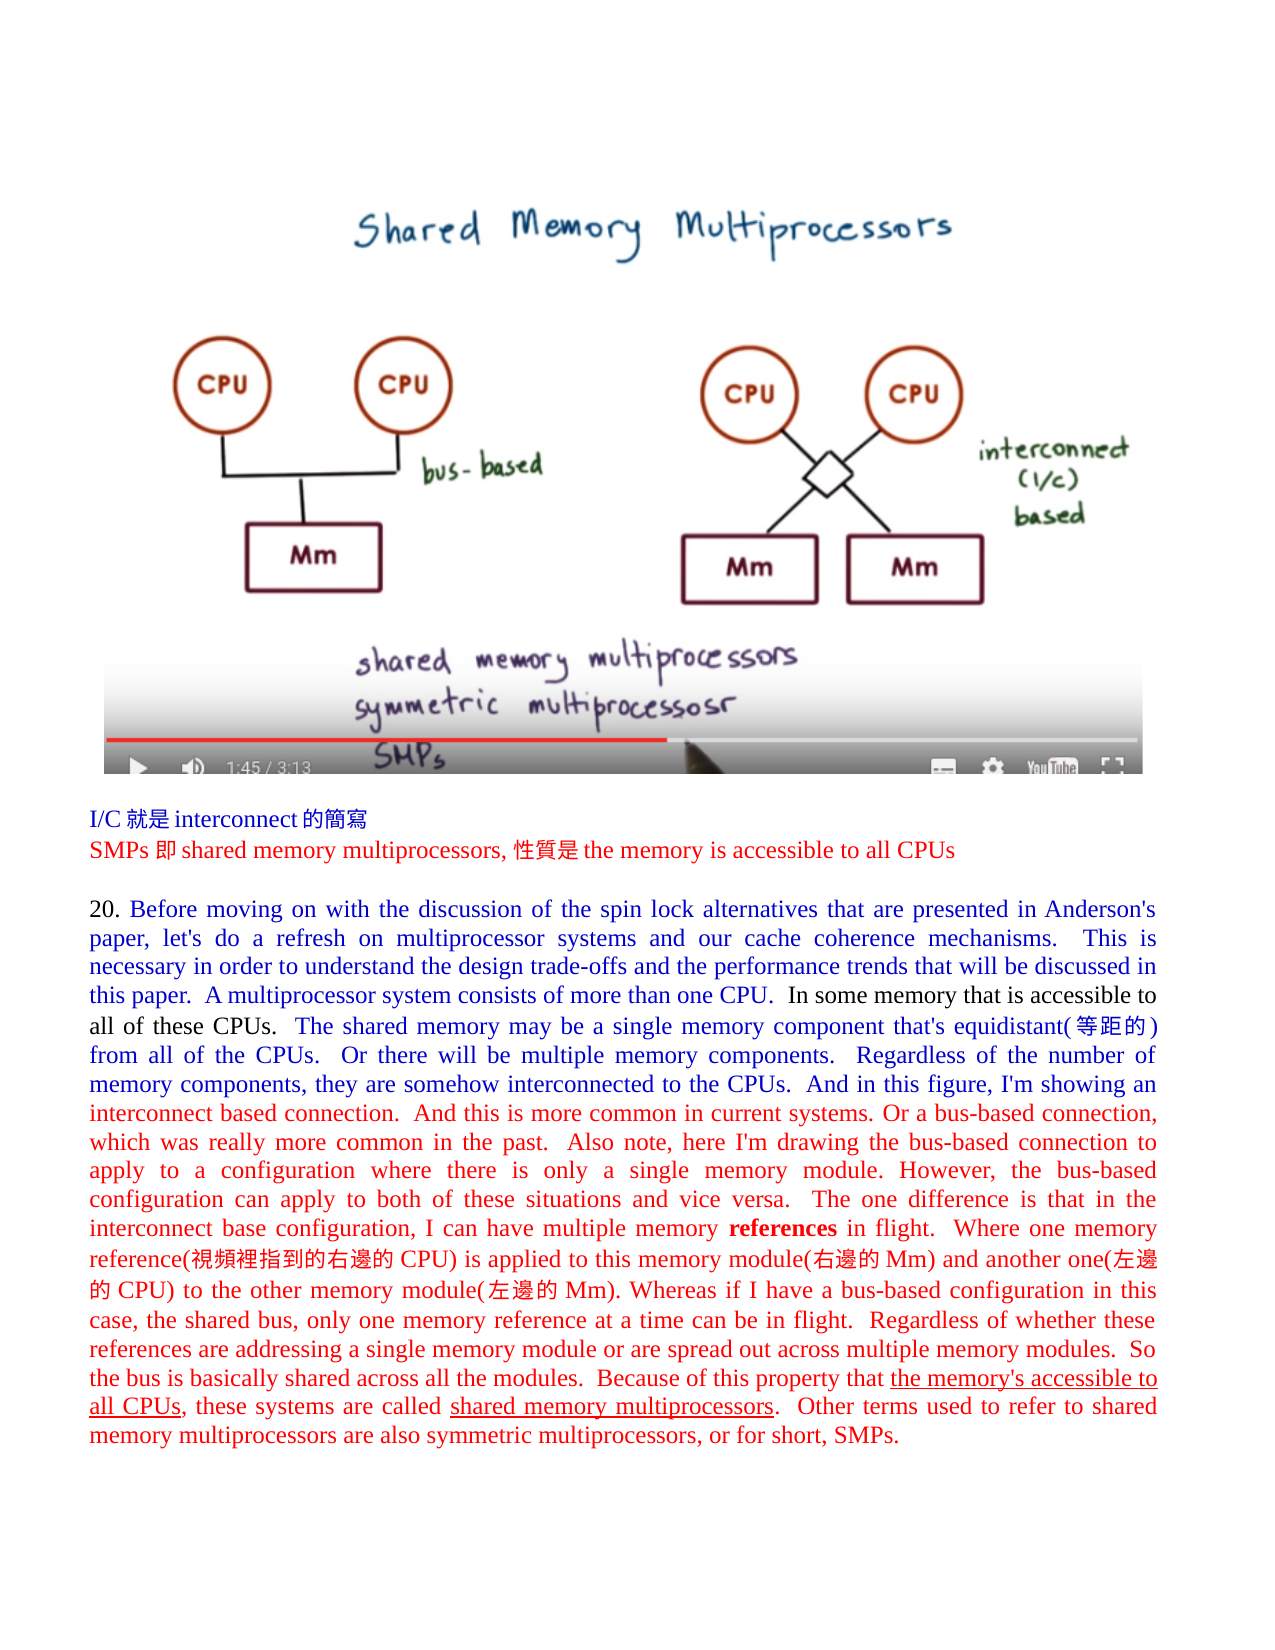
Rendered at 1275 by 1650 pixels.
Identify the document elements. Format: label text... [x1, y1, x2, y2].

text 20. Before moving on with the discussion of the spin lock alternatives that are presented in Anderson's paper, let's do a refresh on multiprocessor systems and our cache coherence mechanisms. This is necessary in order to understand the design trade-offs and the performance trends that will be discussed in this paper. A multiprocessor system consists of more than one CPU. In some memory that is accessible to all of these CPUs. The shared memory may be a single memory component that's equidistant(等距的) from all of the CPUs. Or there will be multiple memory components. Regardless of the number of memory components, they are somehow interconnected to the CPUs. And in this figure, I'm showing an interconnect based connection. And this is more common in current systems. Or a bus-based connection, which was really more common in the past. Also note, here I'm drawing the bus-based connection to apply to a configuration where there is only a single memory module. However, the bus-based configuration can apply to both of these situations and vice versa. The one difference is that in the interconnect base configuration, I can have multiple memory references in flight. Where one memory reference(視頻裡指到的右邊的CPU) is applied to this memory module(右邊的Mm) and another one(左邊的CPU) to the other memory module(左邊的Mm). Whereas if I have a bus-based configuration in this case, the shared bus, only one memory reference at a time can be in flight. Regardless of whether these references are addressing a single memory module or are spread out across multiple memory modules. So the bus is basically shared across all the modules. Because of this property that the memory's accessible to all CPUs, these systems are called shared memory multiprocessors. Other terms used to refer to shared memory multiprocessors are also symmetric multiprocessors, or for short, SMPs. [89, 894, 1158, 1449]
text I/C就是interconnect的簡寫 [89, 802, 1158, 833]
picture [104, 204, 1143, 774]
text SMPs 即shared memory multiprocessors, 性質是the memory is accessible to all CPUs [89, 833, 1158, 865]
